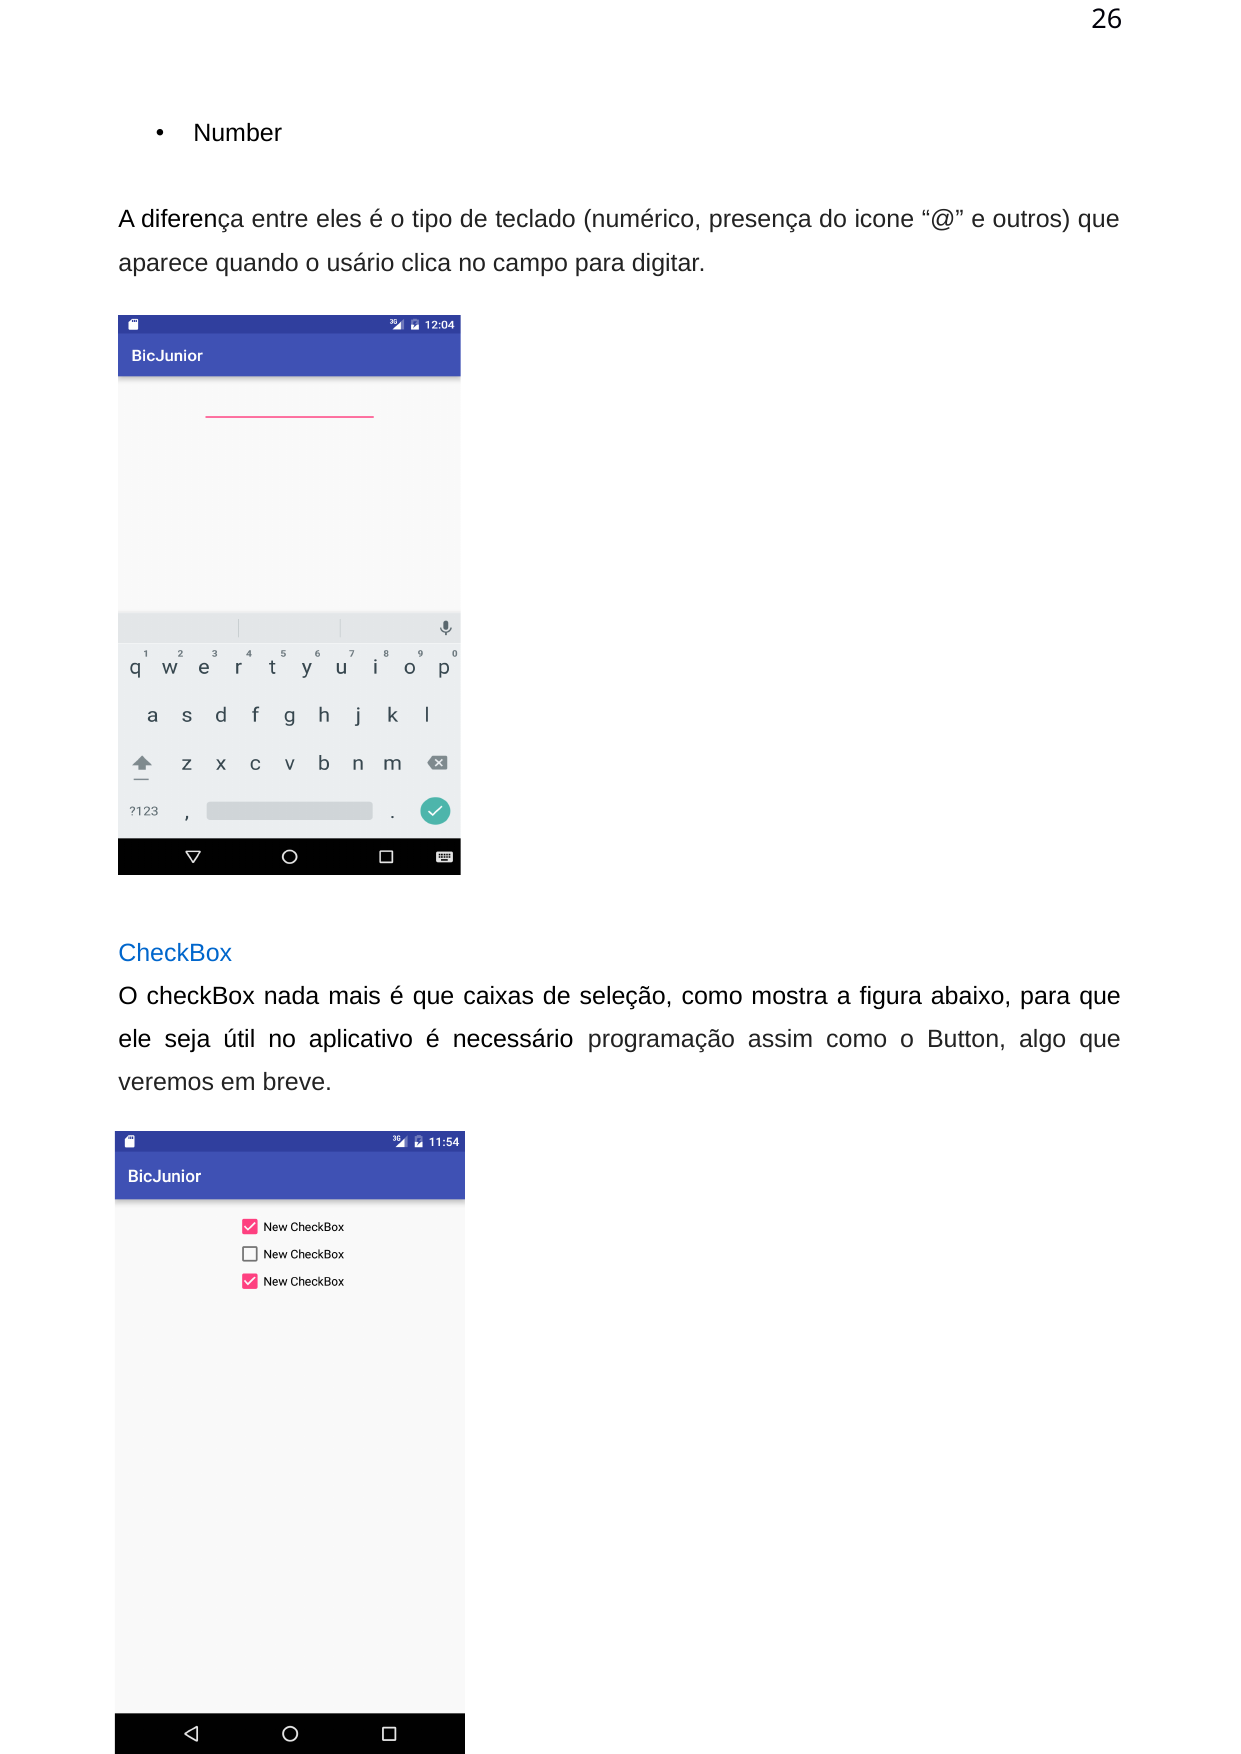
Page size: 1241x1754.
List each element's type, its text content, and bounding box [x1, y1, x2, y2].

text O checkBox nada mais é que caixas de seleção, como mostra a figura abaixo, para que ele seja útil no aplicativo é necessário programação assim como o Button, algo que veremos em breve. [118, 981, 1122, 1096]
picture [118, 315, 461, 875]
picture [114, 1131, 465, 1754]
text A diferença entre eles é o tipo de teclado (numérico, presença do icone “@” e outros) que aparece quando o usário clica no campo para digitar. [118, 204, 1122, 276]
list Number [156, 118, 1122, 147]
text CheckBox [118, 938, 1122, 966]
